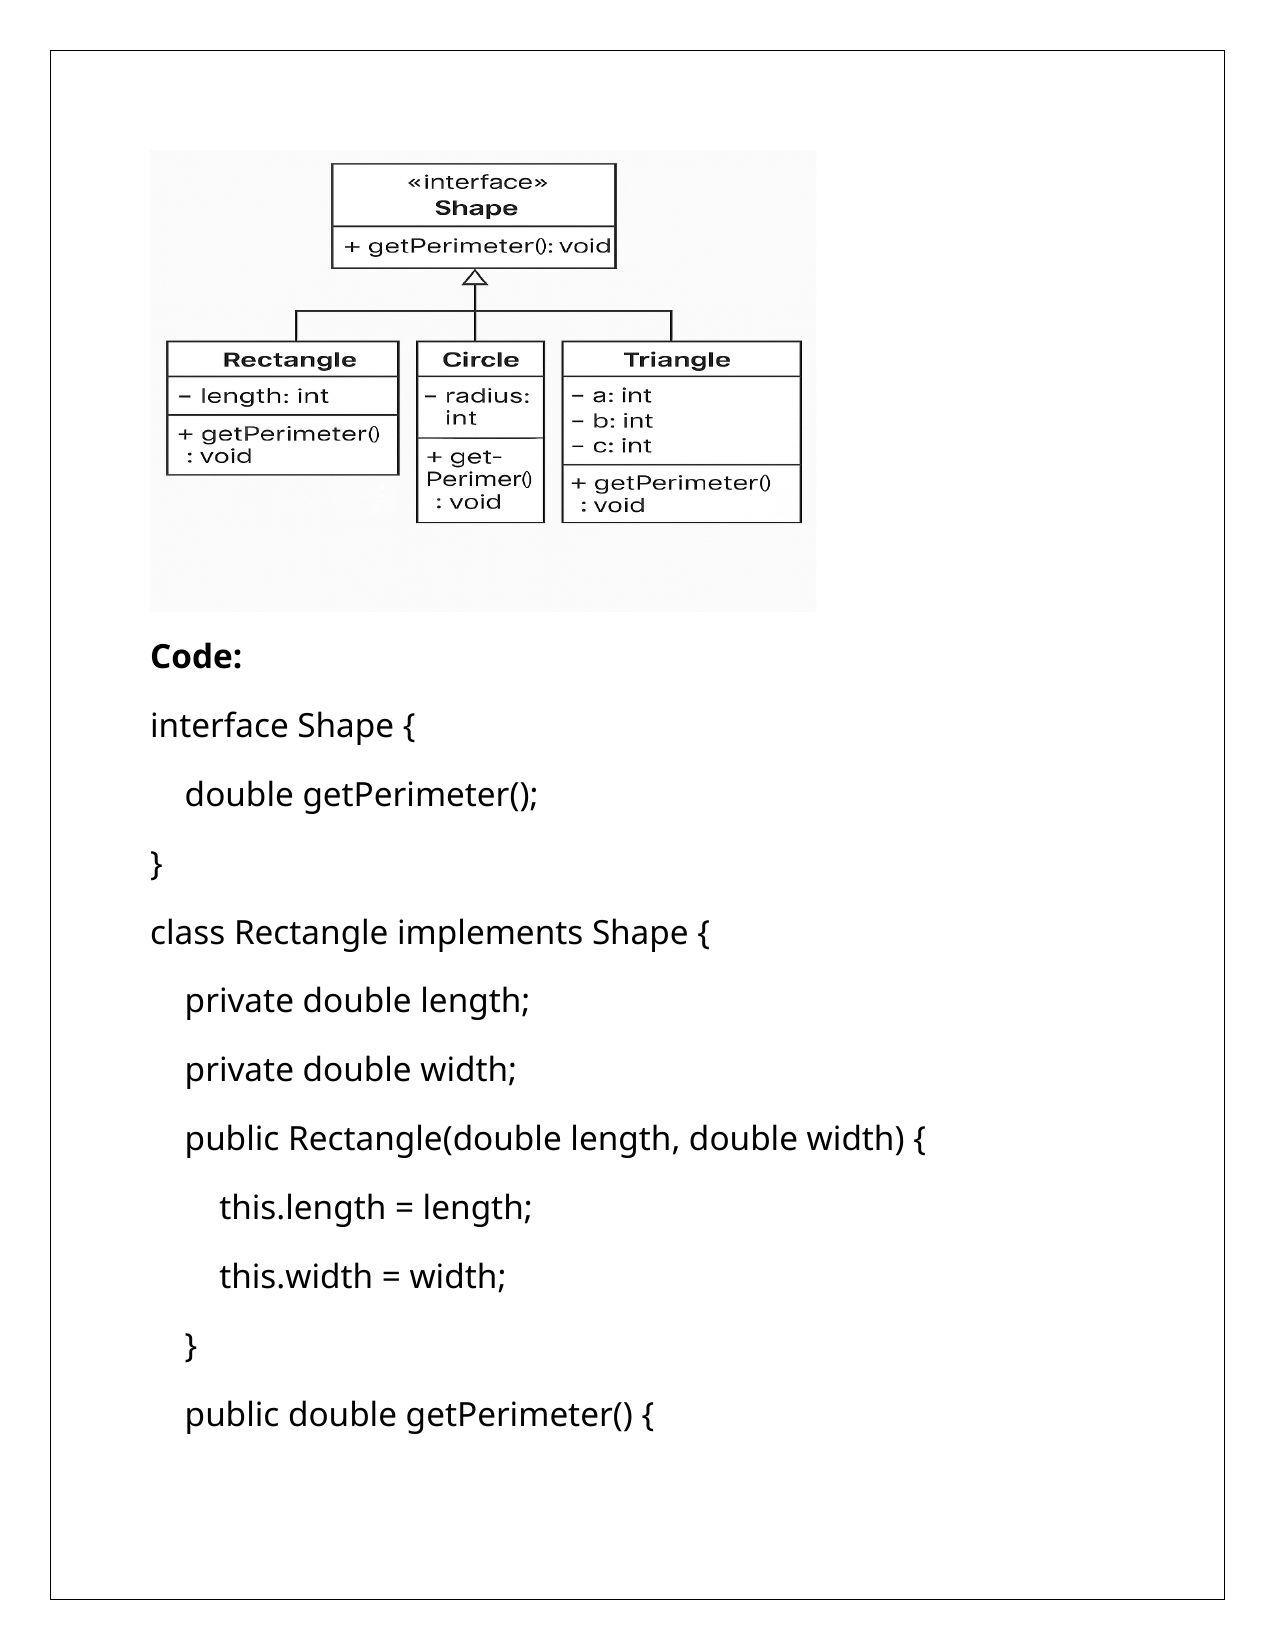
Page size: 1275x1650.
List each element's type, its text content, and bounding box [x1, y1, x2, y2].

text double getPerimeter(); [150, 771, 1125, 816]
text Code: [150, 633, 1125, 678]
text interface Shape { [150, 702, 1125, 747]
text public Rectangle(double length, double width) { [150, 1115, 1125, 1160]
text } [150, 1322, 1125, 1367]
text private double length; [150, 977, 1125, 1023]
text } [150, 839, 1125, 885]
text this.length = length; [150, 1184, 1125, 1229]
text private double width; [150, 1046, 1125, 1092]
text class Rectangle implements Shape { [150, 908, 1125, 954]
text public double getPerimeter() { [150, 1390, 1125, 1436]
text this.width = width; [150, 1253, 1125, 1298]
